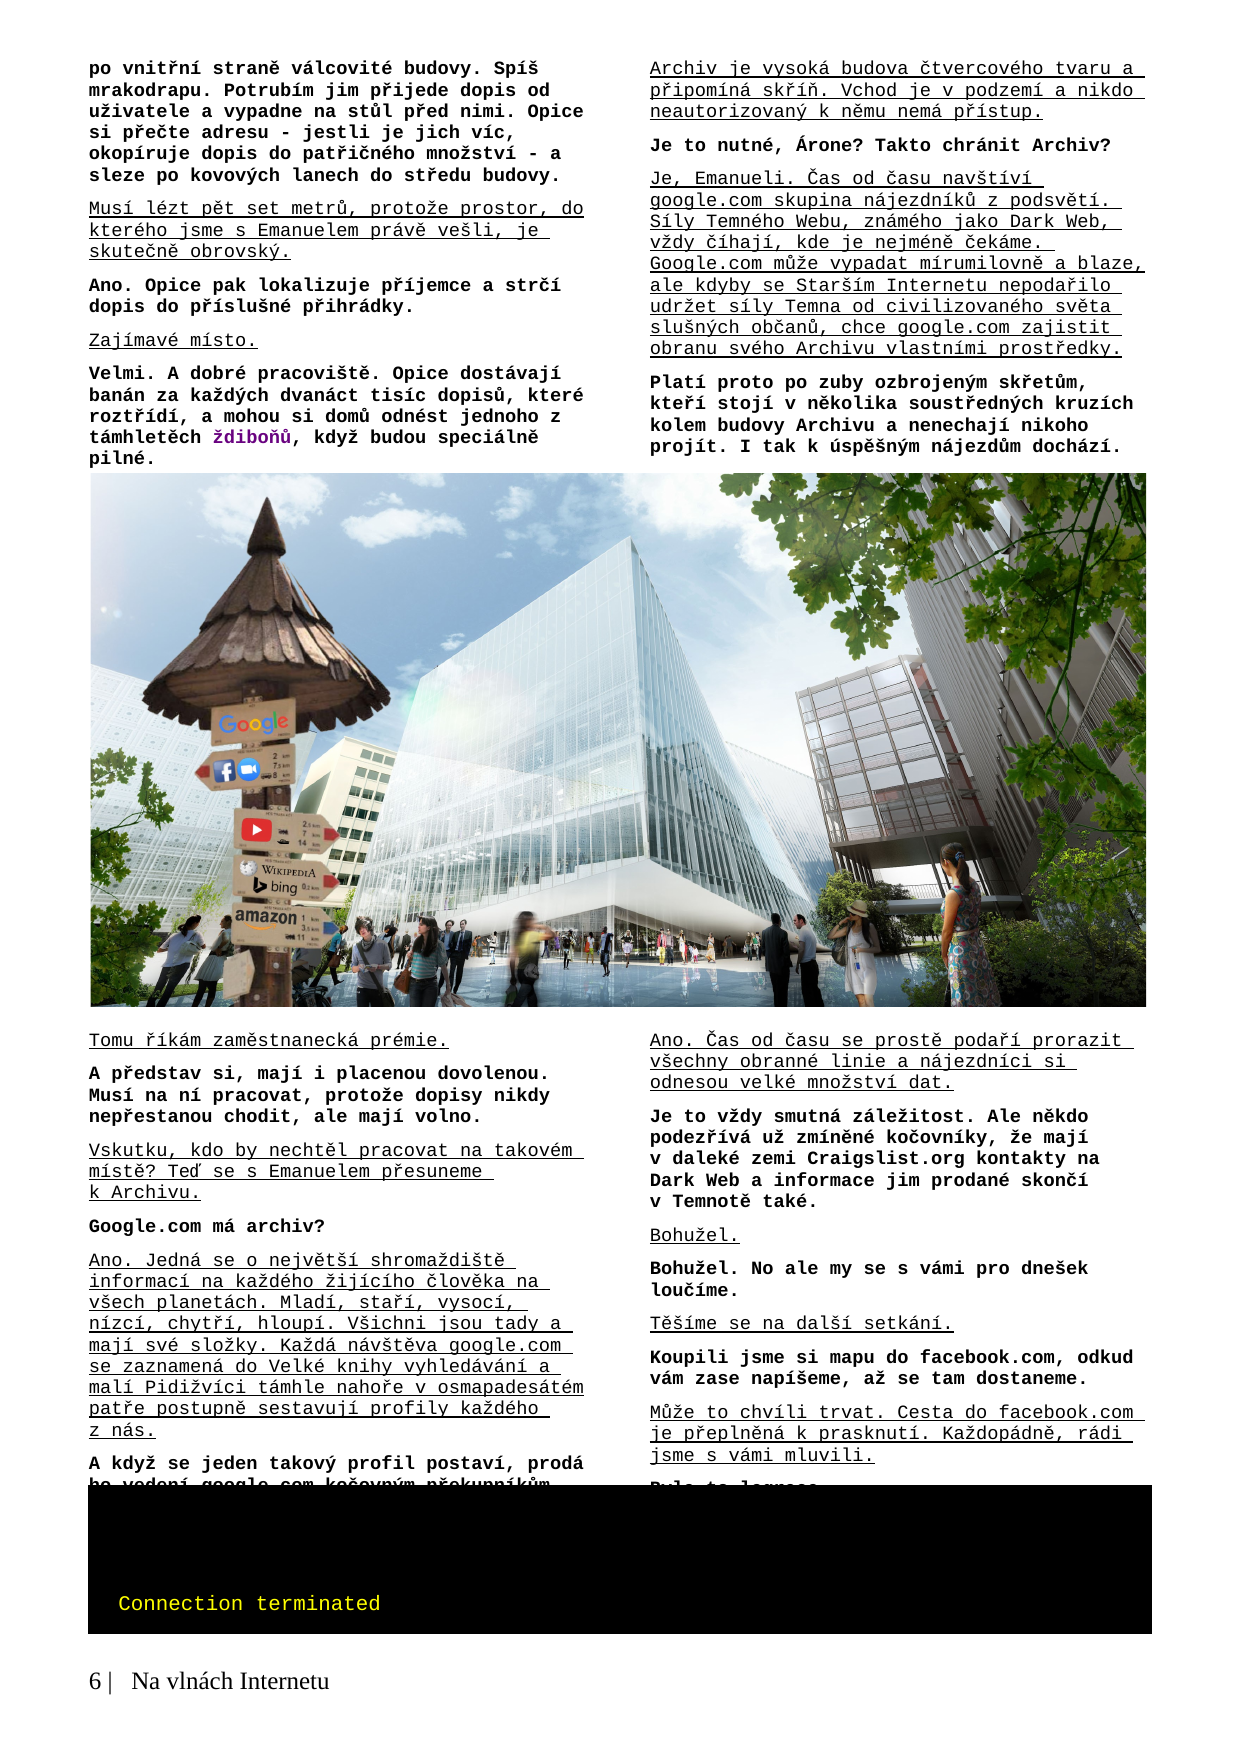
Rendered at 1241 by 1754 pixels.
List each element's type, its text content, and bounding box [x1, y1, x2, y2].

text Vskutku, kdo by nechtěl pracovat na takovém místě? Teď se s Emanuelem přesuneme k Archivu. [88, 1140, 591, 1204]
text Koupili jsme si mapu do facebook.com, odkud vám zase napíšeme, až se tam dostaneme. [649, 1348, 1152, 1390]
text A představ si, mají i placenou dovolenou. Musí na ní pracovat, protože dopisy nikdy nepřestanou chodit, ale mají volno. [88, 1064, 591, 1128]
text po vnitřní straně válcovité budovy. Spíš mrakodrapu. Potrubím jim přijede dopis od uživatele a vypadne na stůl před nimi. Opice si přečte adresu - jestli je jich víc, okopíruje dopis do patřičného množství - a sleze po kovových lanech do středu budovy. [88, 59, 591, 187]
text Musí lézt pět set metrů, protože prostor, do kterého jsme s Emanuelem právě vešli, je skutečně obrovský. [88, 199, 591, 263]
text Velmi. A dobré pracoviště. Opice dostávají banán za každých dvanáct tisíc dopisů, které roztřídí, a mohou si domů odnést jednoho z támhletěch ždiboňů, když budou speciálně pilné. [88, 364, 591, 470]
text Může to chvíli trvat. Cesta do facebook.com je přeplněná k prasknutí. Každopádně, rádi jsme s vámi mluvili. [649, 1403, 1152, 1467]
picture [90, 473, 1147, 966]
text Je to vždy smutná záležitost. Ale někdo podezřívá už zmíněné kočovníky, že mají v daleké zemi Craigslist.org kontakty na Dark Web a informace jim prodané skončí v Temnotě také. [649, 1107, 1152, 1213]
text Zajímavé místo. [88, 330, 591, 352]
text Je to nutné, Árone? Takto chránit Archiv? [649, 135, 1152, 157]
text Platí proto po zuby ozbrojeným skřetům, kteří stojí v několika soustředných kruzích kolem budovy Archivu a nenechají nikoho projít. I tak k úspěšným nájezdům dochází. [649, 373, 1152, 458]
text Ano. Čas od času se prostě podaří prorazit všechny obranné linie a nájezdníci si odnesou velké množství dat. [649, 470, 1152, 1094]
text Ano. Opice pak lokalizuje příjemce a strčí dopis do příslušné přihrádky. [88, 275, 591, 318]
text Je, Emanueli. Čas od času navštíví google.com skupina nájezdníků z podsvětí. Síly Temného Webu, známého jako Dark Web, vždy číhají, kde je nejméně čekáme. Google.com může vypadat mírumilovně a blaze, ale kdyby se Starším Internetu nepodařilo udržet síly Temna od civilizovaného světa slušných občanů, chce google.com zajistit obranu svého Archivu vlastními prostředky. [649, 169, 1152, 360]
text Těšíme se na další setkání. [649, 1314, 1152, 1335]
text Tomu říkám zaměstnanecká prémie. [88, 483, 591, 1052]
text Bohužel. [649, 1225, 1152, 1247]
text A když se jeden takový profil postaví, prodá ho vedení google.com kočovným překupníkům, kteří cestují po vodách internetu jako my dva, a donesou ho do vzdálených krajů. [88, 1454, 591, 1485]
text Bohužel. No ale my se s vámi pro dnešek loučíme. [649, 1259, 1152, 1302]
text Ano. Jedná se o největší shromaždiště informací na každého žijícího člověka na všech planetách. Mladí, staří, vysocí, nízcí, chytří, hloupí. Všichni jsou tady a mají své složky. Každá návštěva google.com se zaznamená do Velké knihy vyhledávání a malí Pidižvíci támhle nahoře v osmapadesátém patře postupně sestavují profily každého z nás. [88, 1250, 591, 1442]
text Byla to legrace. [649, 1479, 1152, 1485]
text Google.com má archiv? [88, 1217, 591, 1238]
text Archiv je vysoká budova čtvercového tvaru a připomíná skříň. Vchod je v podzemí a nikdo neautorizovaný k němu nemá přístup. [649, 59, 1152, 123]
